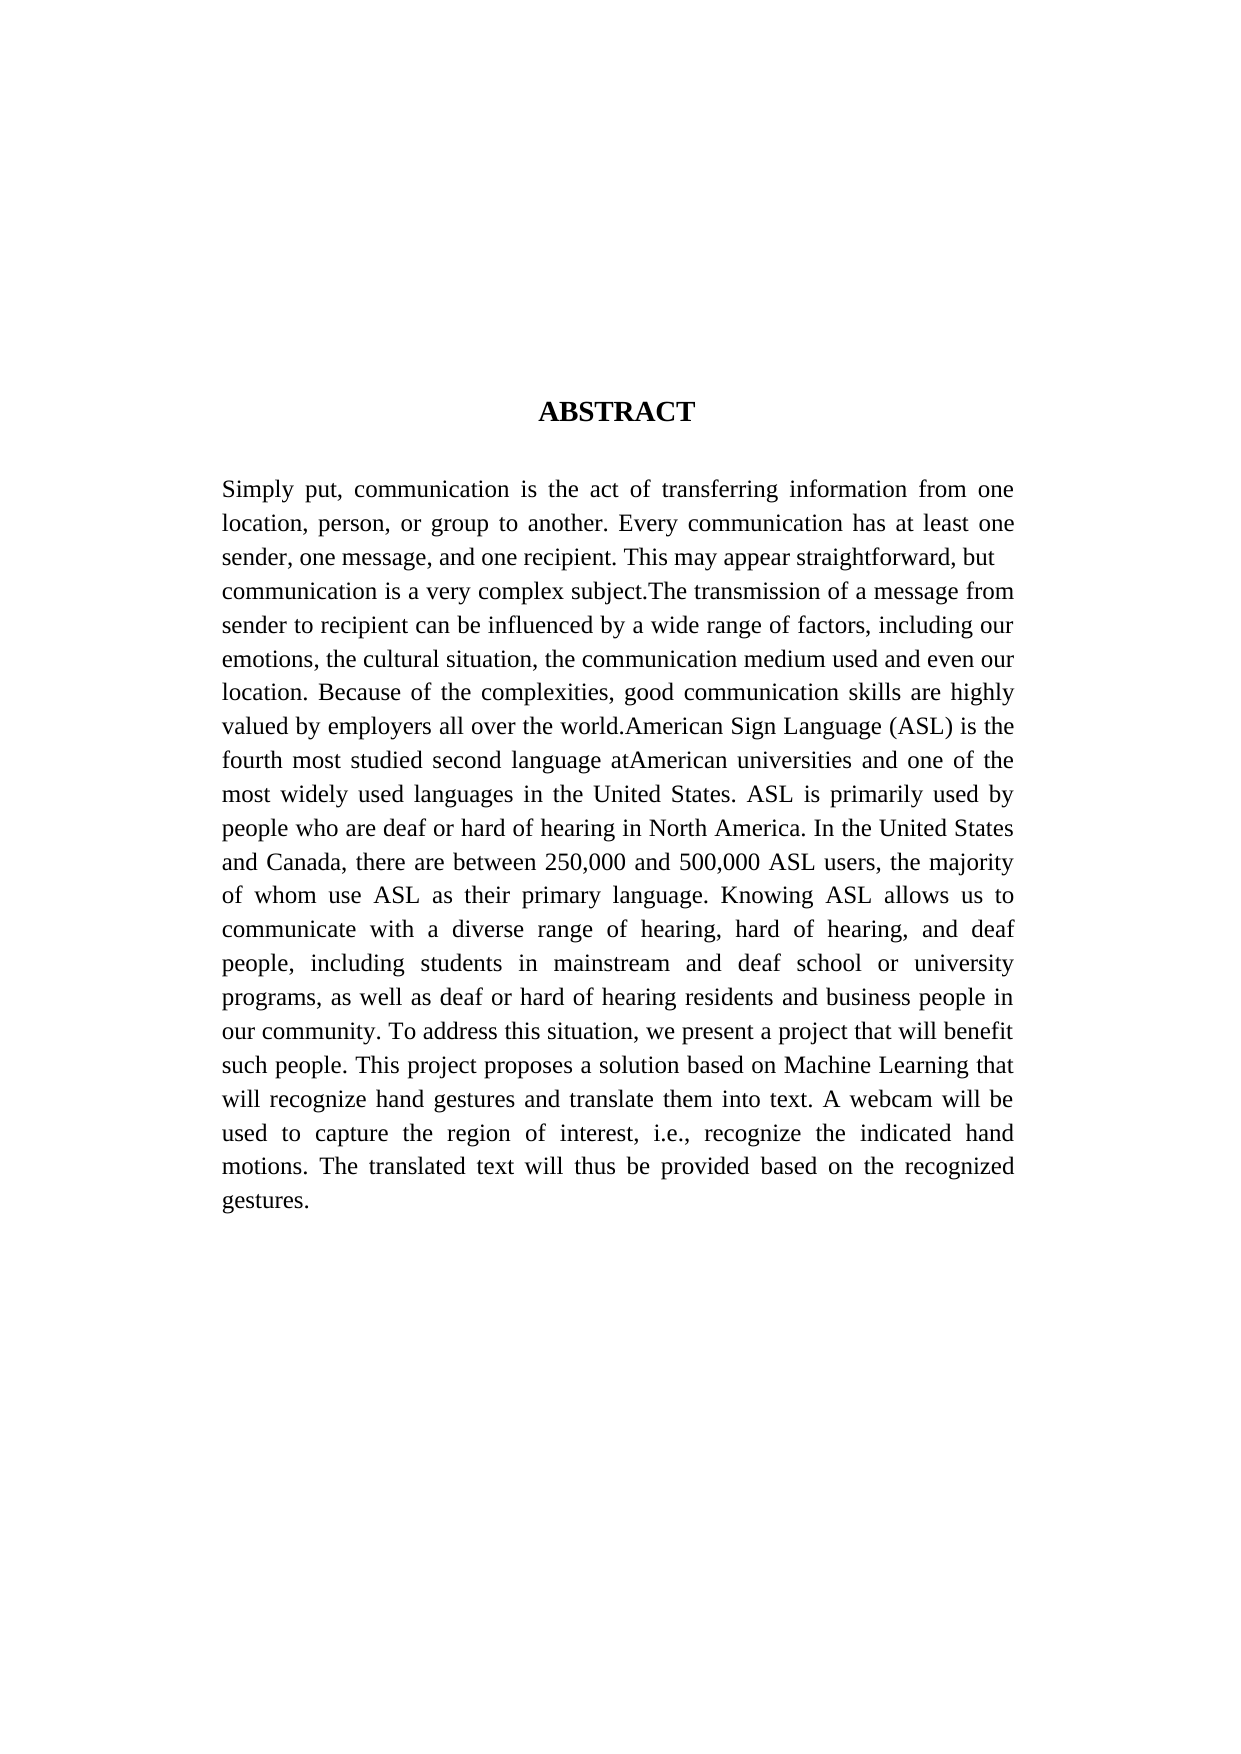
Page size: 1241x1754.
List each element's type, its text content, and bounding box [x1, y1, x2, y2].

text Simply put, communication is the act of transferring information from one location, person, or group to another. Every communication has at least one sender, one message, and one recipient. This may appear straightforward, but [222, 474, 1015, 571]
subtitle ABSTRACT [175, 394, 1059, 427]
text communication is a very complex subject.The transmission of a message from sender to recipient can be influenced by a wide range of factors, including our emotions, the cultural situation, the communication medium used and even our location. Because of the complexities, good communication skills are highly valued by employers all over the world.American Sign Language (ASL) is the fourth most studied second language atAmerican universities and one of the most widely used languages in the United States. ASL is primarily used by people who are deaf or hard of hearing in North America. In the United States and Canada, there are between 250,000 and 500,000 ASL users, the majority of whom use ASL as their primary language. Knowing ASL allows us to communicate with a diverse range of hearing, hard of hearing, and deaf people, including students in mainstream and deaf school or university programs, as well as deaf or hard of hearing residents and business people in our community. To address this situation, we present a project that will benefit such people. This project proposes a solution based on Machine Learning that will recognize hand gestures and translate them into text. A webcam will be used to capture the region of interest, i.e., recognize the indicated hand motions. The translated text will thus be provided based on the recognized gestures. [222, 576, 1015, 1214]
